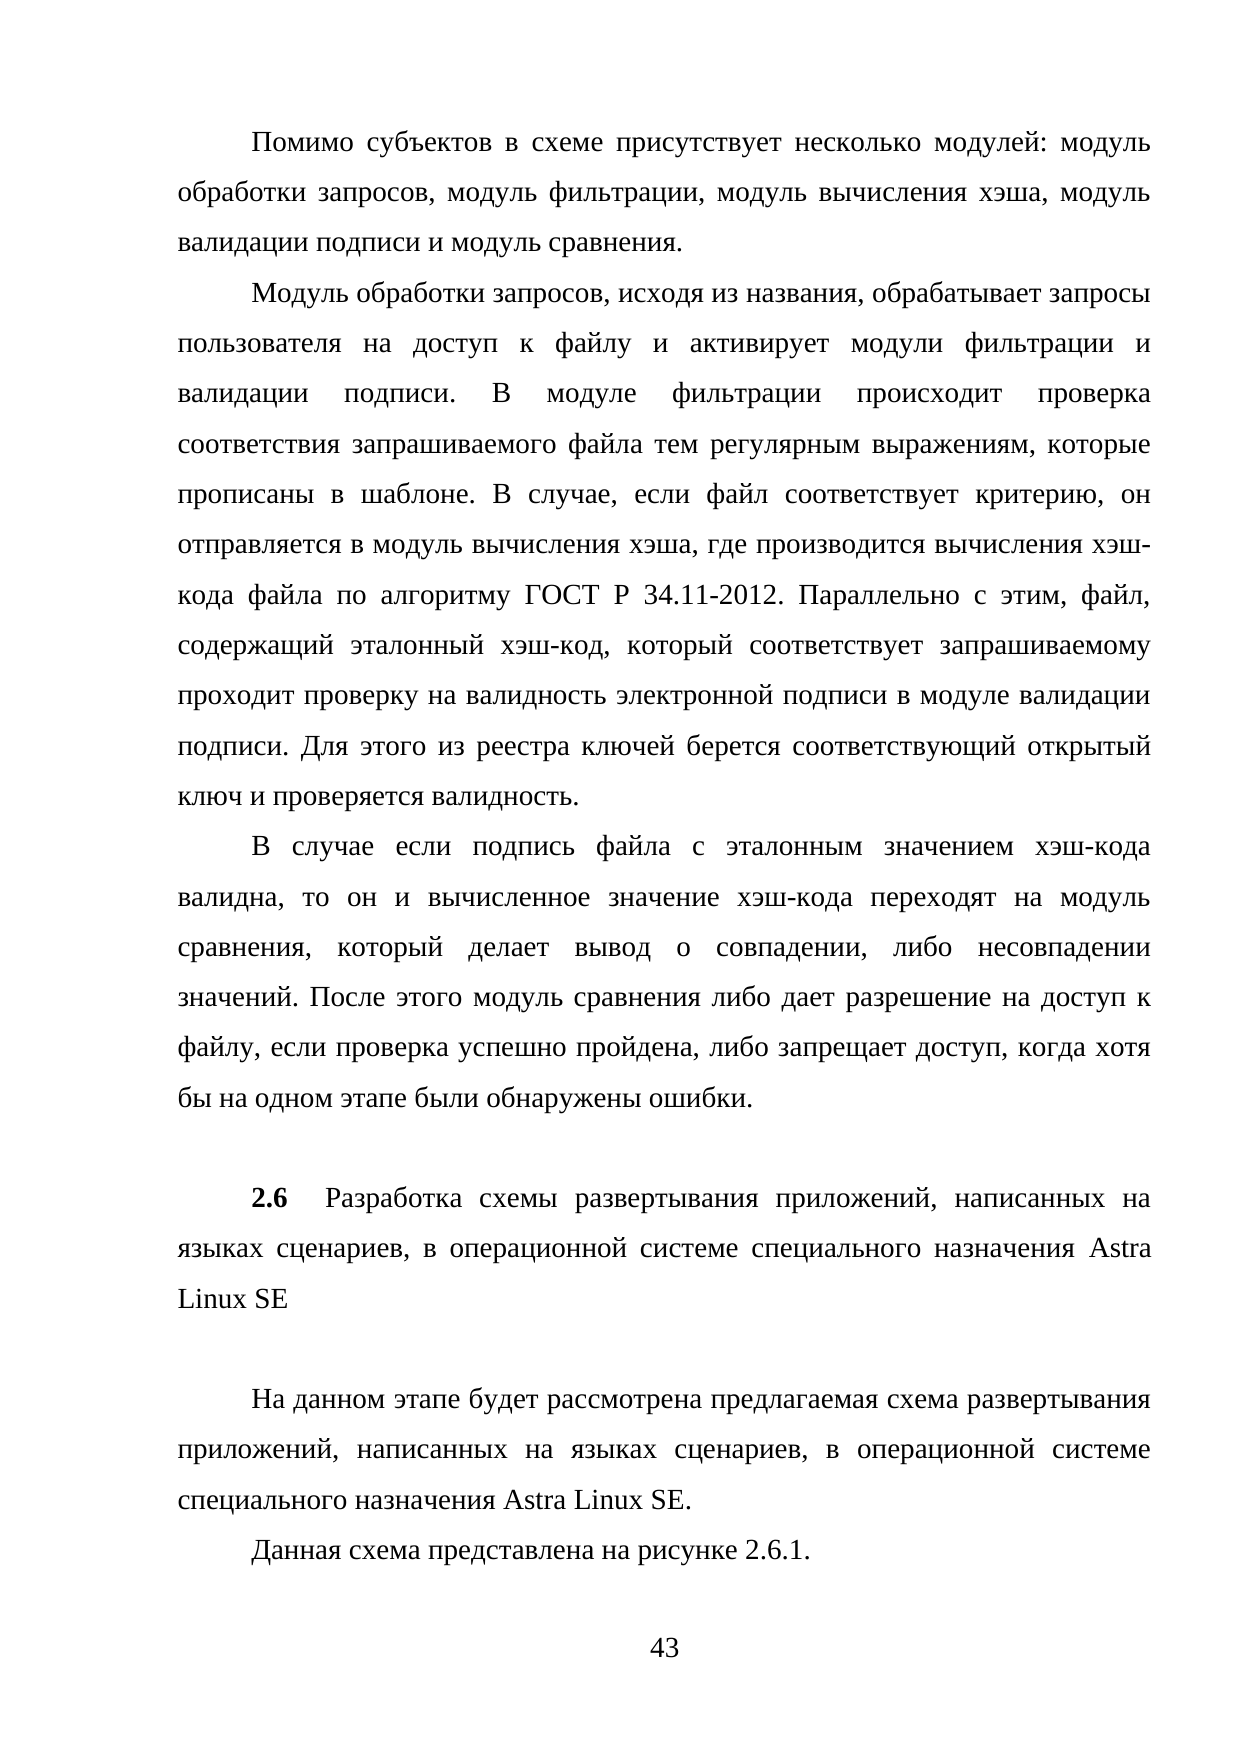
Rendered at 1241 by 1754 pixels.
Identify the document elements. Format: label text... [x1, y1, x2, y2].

list Разработка схемы развертывания приложений, написанных на языках сценариев, в операционной системе специального назначения Astra Linux SE [177, 1180, 1152, 1314]
text На данном этапе будет рассмотрена предлагаемая схема развертывания приложений, написанных на языках сценариев, в операционной системе специального назначения Astra Linux SE. [177, 1381, 1152, 1515]
text Модуль обработки запросов, исходя из названия, обрабатывает запросы пользователя на доступ к файлу и активирует модули фильтрации и валидации подписи. В модуле фильтрации происходит проверка соответствия запрашиваемого файла тем регулярным выражениям, которые прописаны в шаблоне. В случае, если файл соответствует критерию, он отправляется в модуль вычисления хэша, где производится вычисления хэш-кода файла по алгоритму ГОСТ Р 34.11-2012. Параллельно с этим, файл, содержащий эталонный хэш-код, который соответствует запрашиваемому проходит проверку на валидность электронной подписи в модуле валидации подписи. Для этого из реестра ключей берется соответствующий открытый ключ и проверяется валидность. [177, 275, 1152, 812]
text Помимо субъектов в схеме присутствует несколько модулей: модуль обработки запросов, модуль фильтрации, модуль вычисления хэша, модуль валидации подписи и модуль сравнения. [177, 124, 1152, 258]
text В случае если подпись файла с эталонным значением хэш-кода валидна, то он и вычисленное значение хэш-кода переходят на модуль сравнения, который делает вывод о совпадении, либо несовпадении значений. После этого модуль сравнения либо дает разрешение на доступ к файлу, если проверка успешно пройдена, либо запрещает доступ, когда хотя бы на одном этапе были обнаружены ошибки. [177, 828, 1152, 1113]
text Данная схема представлена на рисунке 2.6.1. [177, 1532, 1152, 1566]
